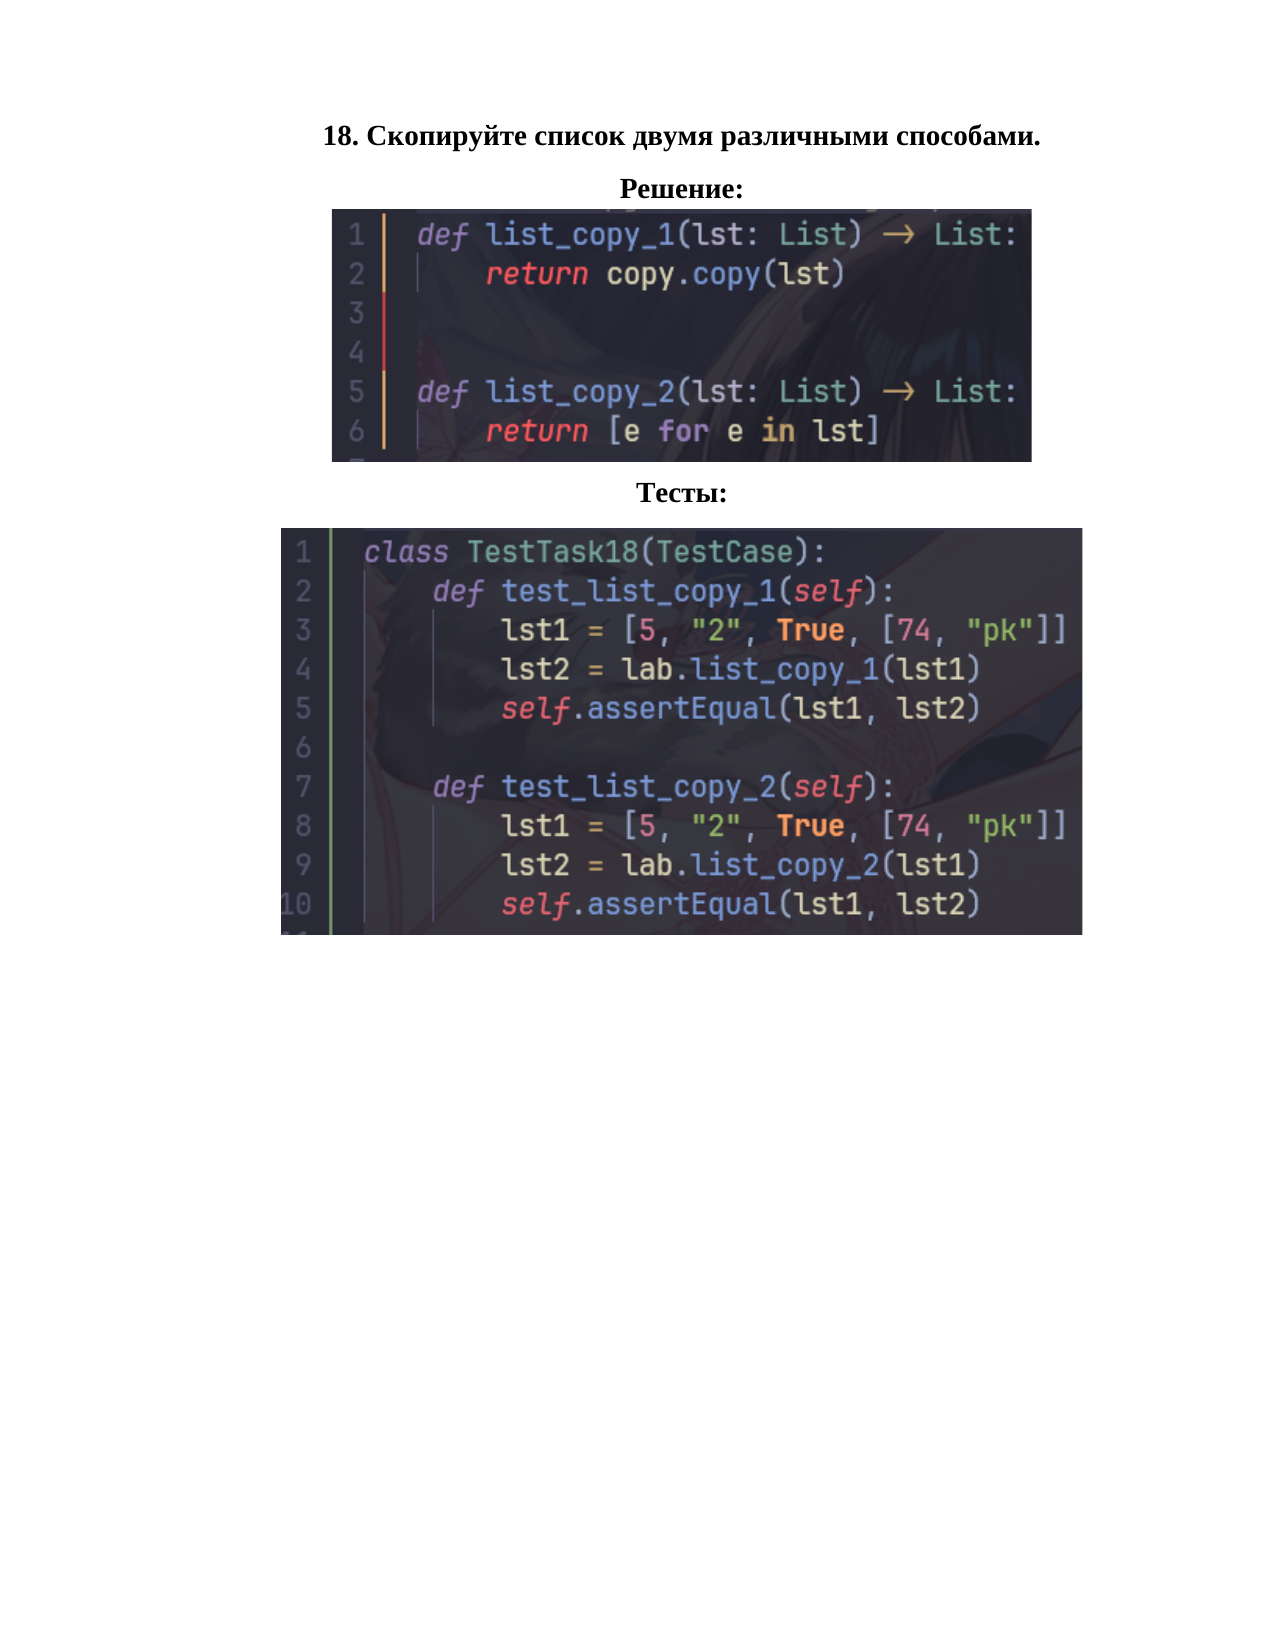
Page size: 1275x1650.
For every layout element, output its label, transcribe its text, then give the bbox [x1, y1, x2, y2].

picture [331, 209, 1032, 462]
picture [281, 528, 1083, 935]
text 18. Скопируйте список двумя различными способами. [177, 118, 1186, 152]
text Тесты: [177, 475, 1186, 509]
text Решение: [177, 171, 1186, 205]
